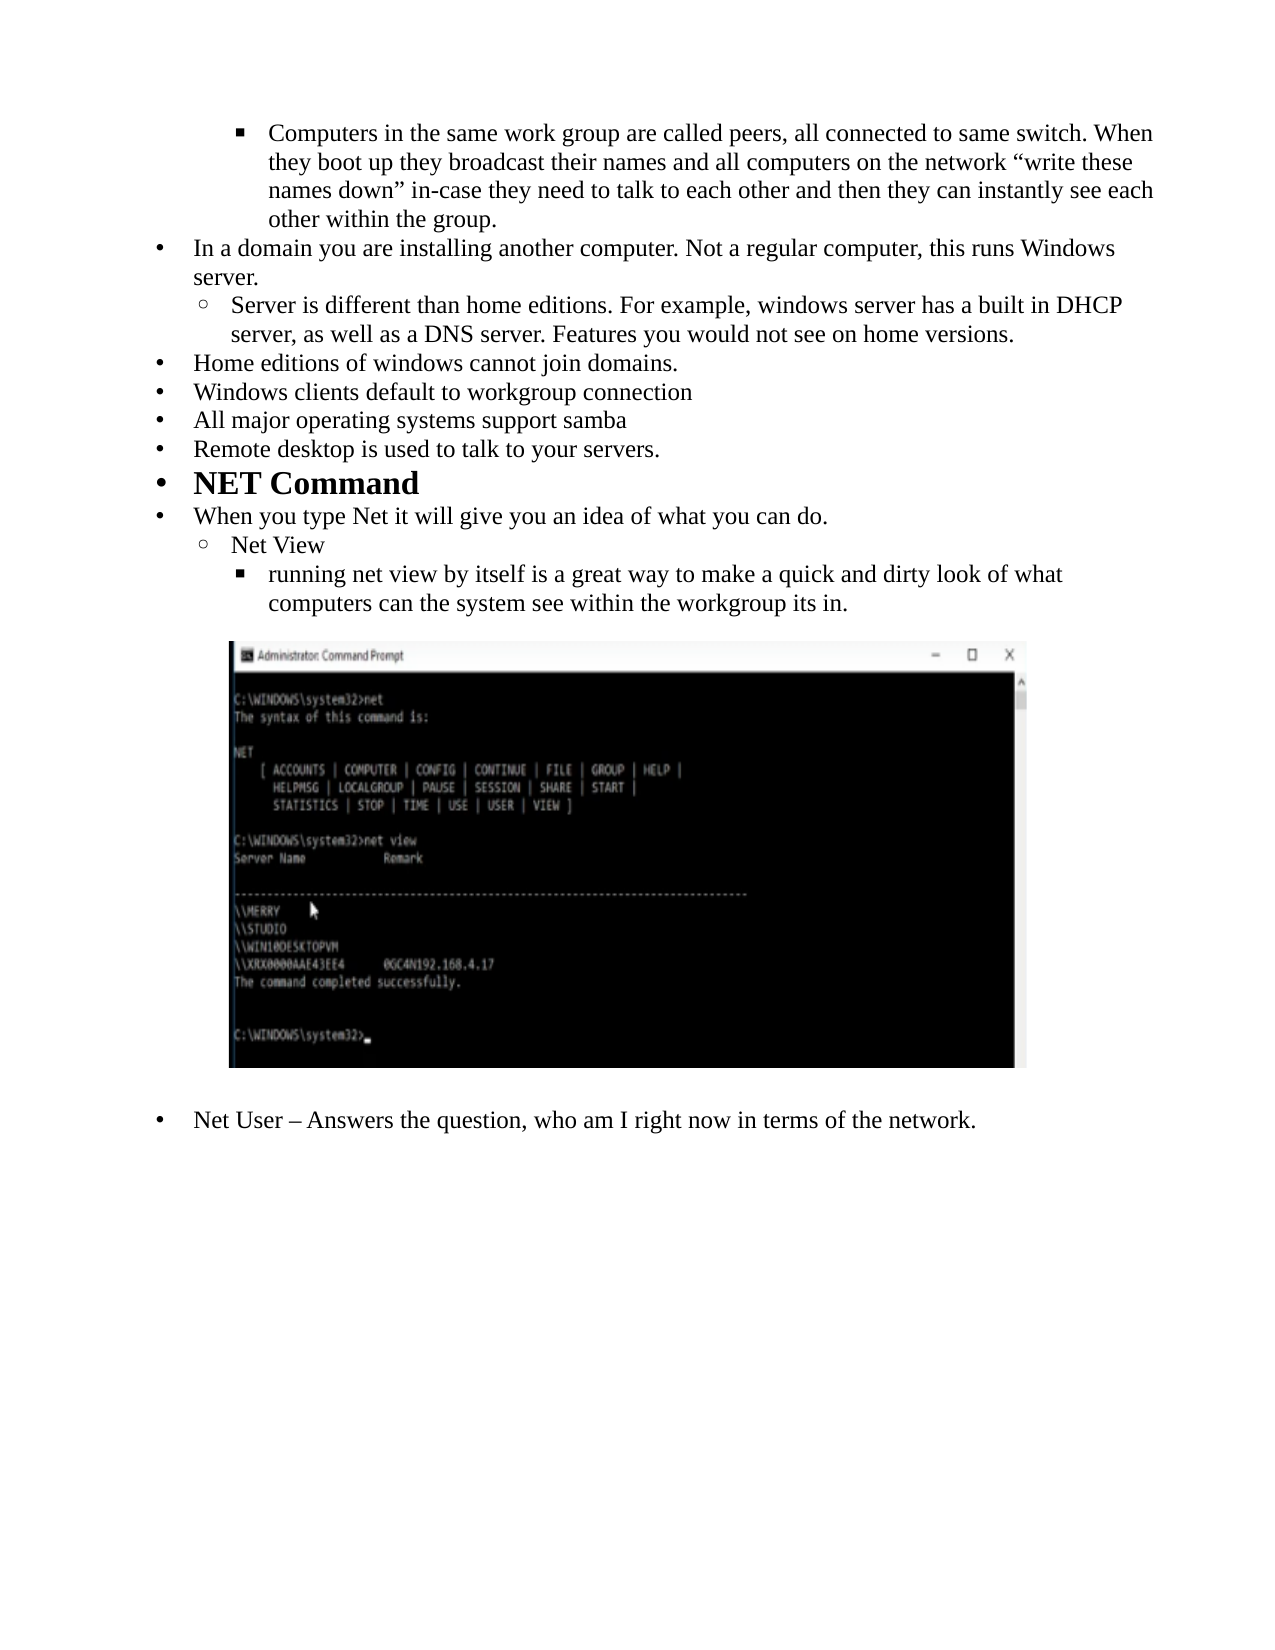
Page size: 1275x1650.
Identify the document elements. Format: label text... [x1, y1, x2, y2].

list Net User – Answers the question, who am I right now in terms of the network. [156, 1105, 1157, 1134]
list Computers in the same work group are called peers, all connected to same switch. When they boot up they broadcast their names and all computers on the network “write these names down” in-case they need to talk to each other and then they can instantly see each other within the group. [231, 118, 1157, 233]
list running net view by itself is a great way to make a quick and dirty look of what computers can the system see within the workgroup its in. [231, 559, 1157, 616]
list When you type Net it will give you an idea of what you can do. [156, 501, 1157, 530]
list Home editions of windows cannot join domains. [156, 348, 1157, 377]
list Server is different than home editions. For example, windows server has a built in DHCP server, as well as a DNS server. Features you would not see on home versions. [193, 291, 1157, 348]
list All major operating systems support samba [156, 406, 1157, 434]
list NET Command [156, 463, 1157, 501]
list Net View [193, 530, 1157, 559]
list Windows clients default to workgroup connection [156, 377, 1157, 406]
list In a domain you are installing another computer. Not a regular computer, this runs Windows server. [156, 233, 1157, 291]
list Remote desktop is used to talk to your servers. [156, 434, 1157, 463]
picture [228, 641, 1027, 1068]
